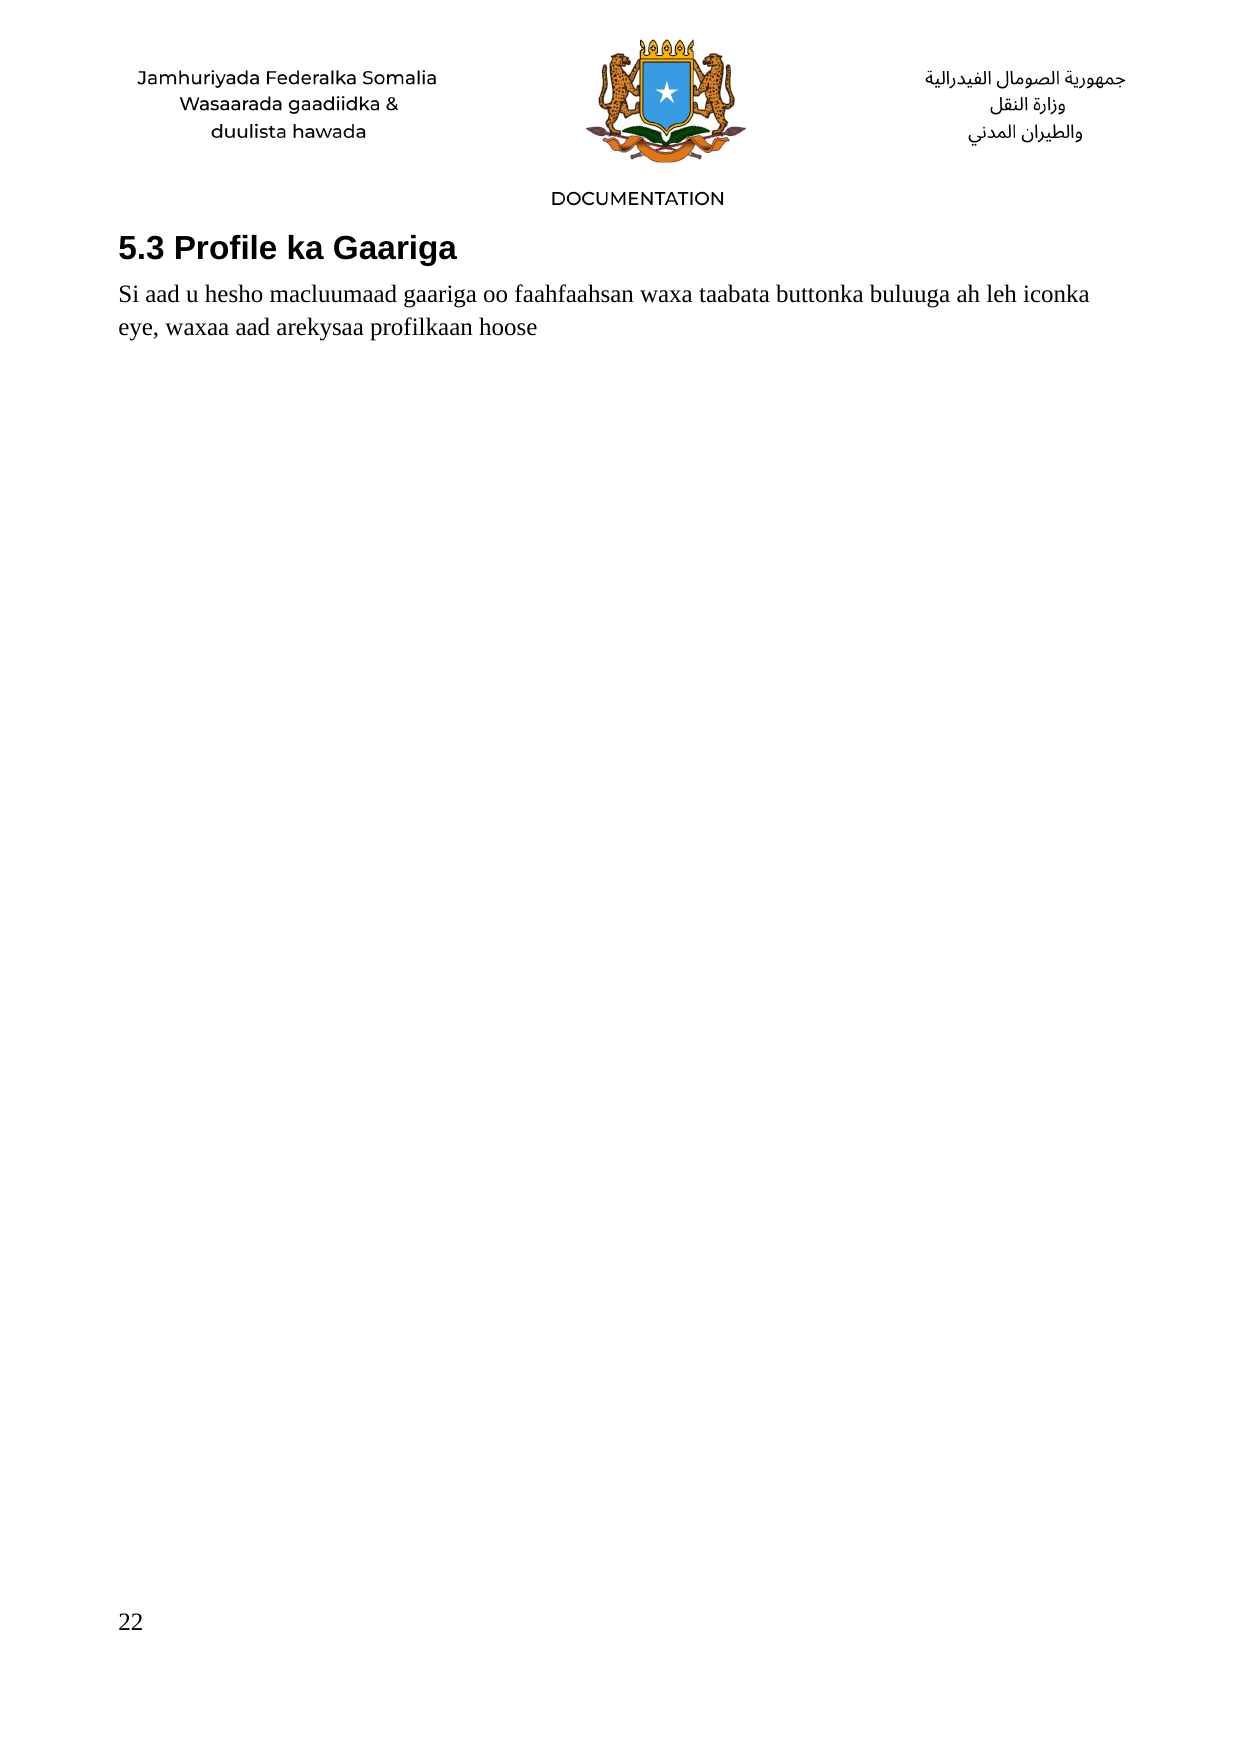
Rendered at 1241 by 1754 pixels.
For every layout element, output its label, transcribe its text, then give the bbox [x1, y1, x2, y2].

text Si aad u hesho macluumaad gaariga oo faahfaahsan waxa taabata buttonka buluuga ah leh iconka eye, waxaa aad arekysaa profilkaan hoose [118, 279, 1122, 340]
picture [118, 19, 1157, 228]
subtitle 5.3 Profile ka Gaariga [118, 228, 1122, 266]
